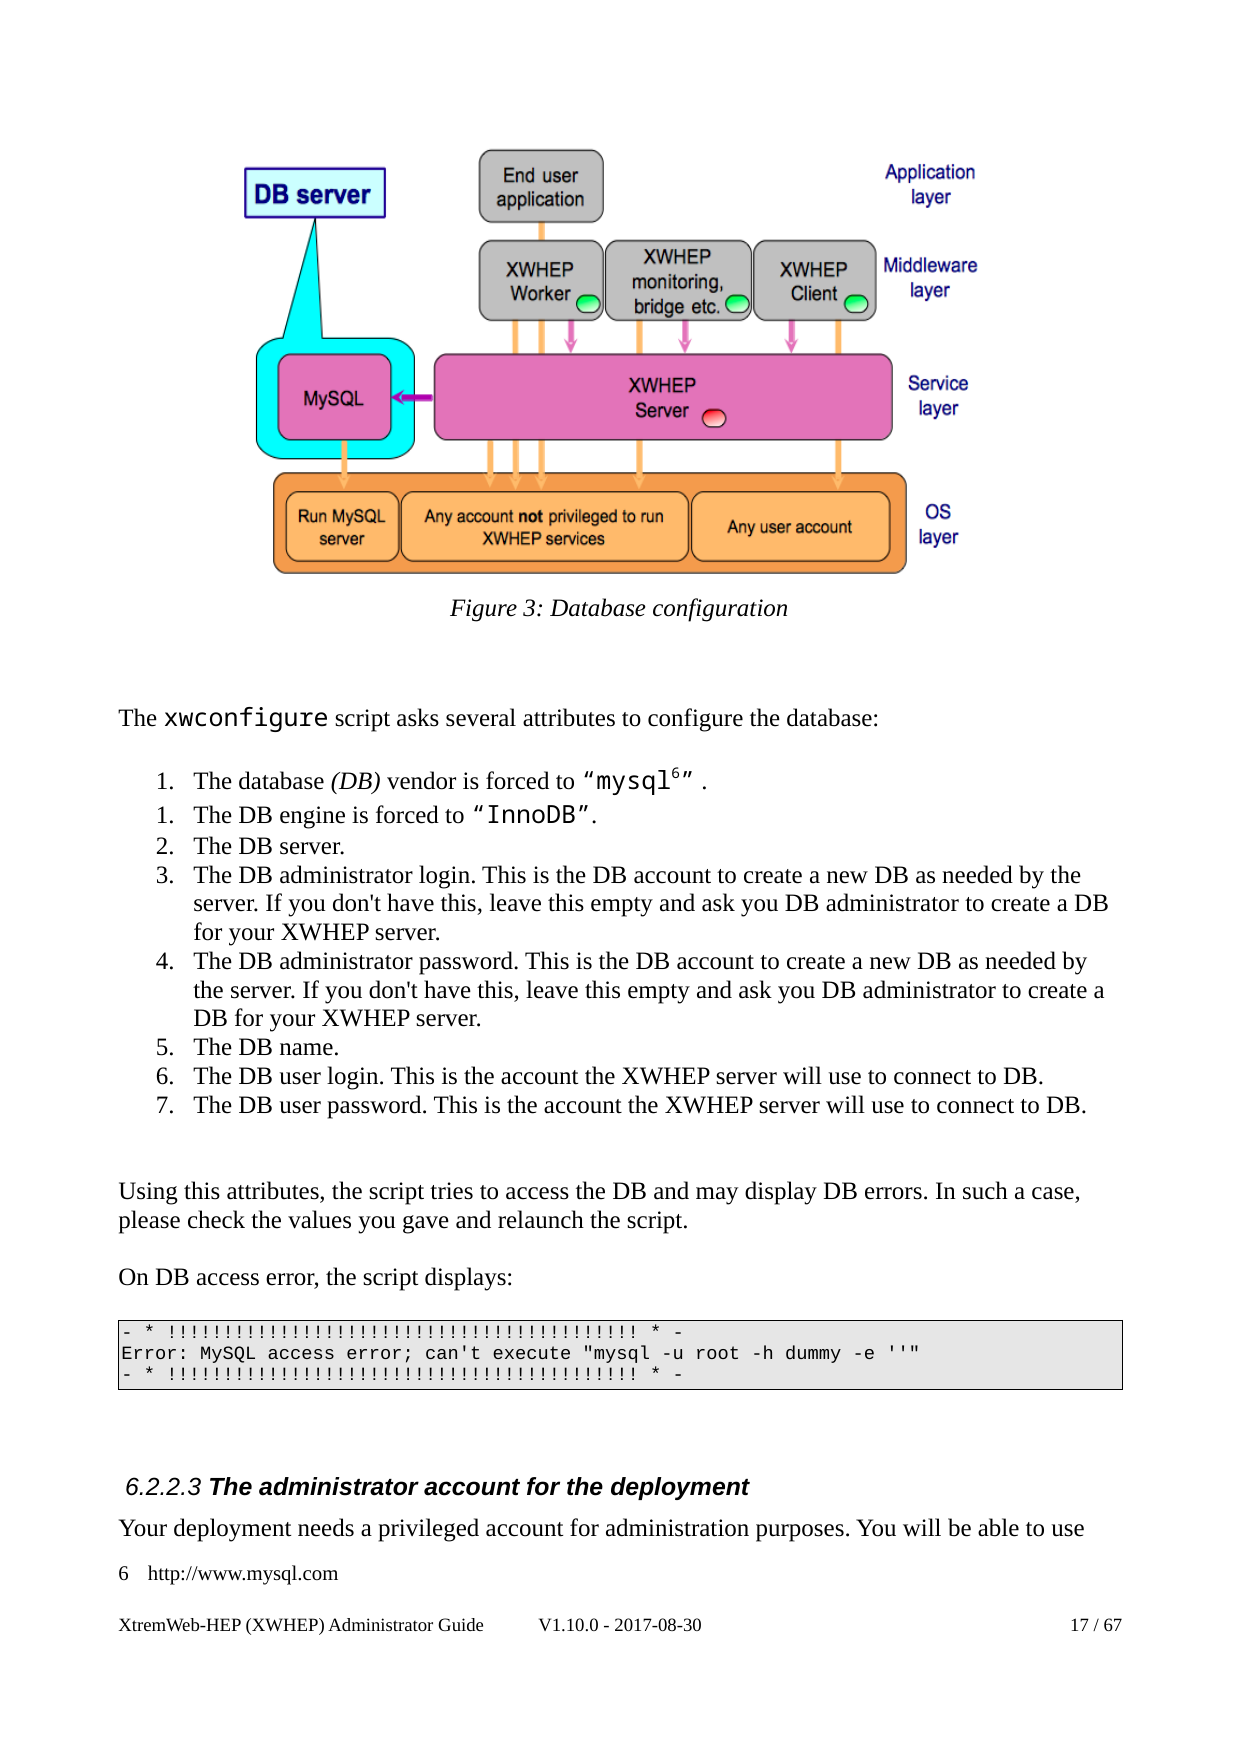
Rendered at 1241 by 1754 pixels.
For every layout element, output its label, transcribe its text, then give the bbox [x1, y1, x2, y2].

subtitle The administrator account for the deployment [118, 1472, 1122, 1501]
list The DB administrator password. This is the DB account to create a new DB as needed by the server. If you don't have this, leave this empty and ask you DB administrator to create a DB for your XWHEP server. [156, 946, 1122, 1032]
text Error: MySQL access error; can't execute "mysql -u root -h dummy -e ''" [119, 1341, 1122, 1362]
text - * !!!!!!!!!!!!!!!!!!!!!!!!!!!!!!!!!!!!!!!!!! * - [119, 1321, 1122, 1341]
picture [227, 130, 996, 594]
text On DB access error, the script displays: [118, 1262, 1122, 1291]
text - * !!!!!!!!!!!!!!!!!!!!!!!!!!!!!!!!!!!!!!!!!! * - [119, 1362, 1122, 1389]
text Using this attributes, the script tries to access the DB and may display DB errors. In such a case, please check the values you gave and relaunch the script. [118, 1176, 1122, 1233]
text Your deployment needs a privileged account for administration purposes. You will be able to use [118, 1513, 1122, 1542]
list The DB user login. This is the account the XWHEP server will use to connect to DB. [156, 1061, 1122, 1090]
list The DB server. [156, 831, 1122, 860]
list The DB administrator login. This is the DB account to create a new DB as needed by the server. If you don't have this, leave this empty and ask you DB administrator to create a DB for your XWHEP server. [156, 860, 1122, 946]
text Figure 3: Database configuration [168, 131, 1072, 622]
list The database (DB) vendor is forced to “mysql” . [156, 763, 1122, 797]
list The DB name. [156, 1032, 1122, 1061]
text The xwconfigure script asks several attributes to configure the database: [118, 700, 1122, 734]
list The DB engine is forced to “InnoDB”. [156, 797, 1122, 831]
list http://www.mysql.com [118, 1561, 1122, 1585]
list The DB user password. This is the account the XWHEP server will use to connect to DB. [156, 1090, 1122, 1118]
